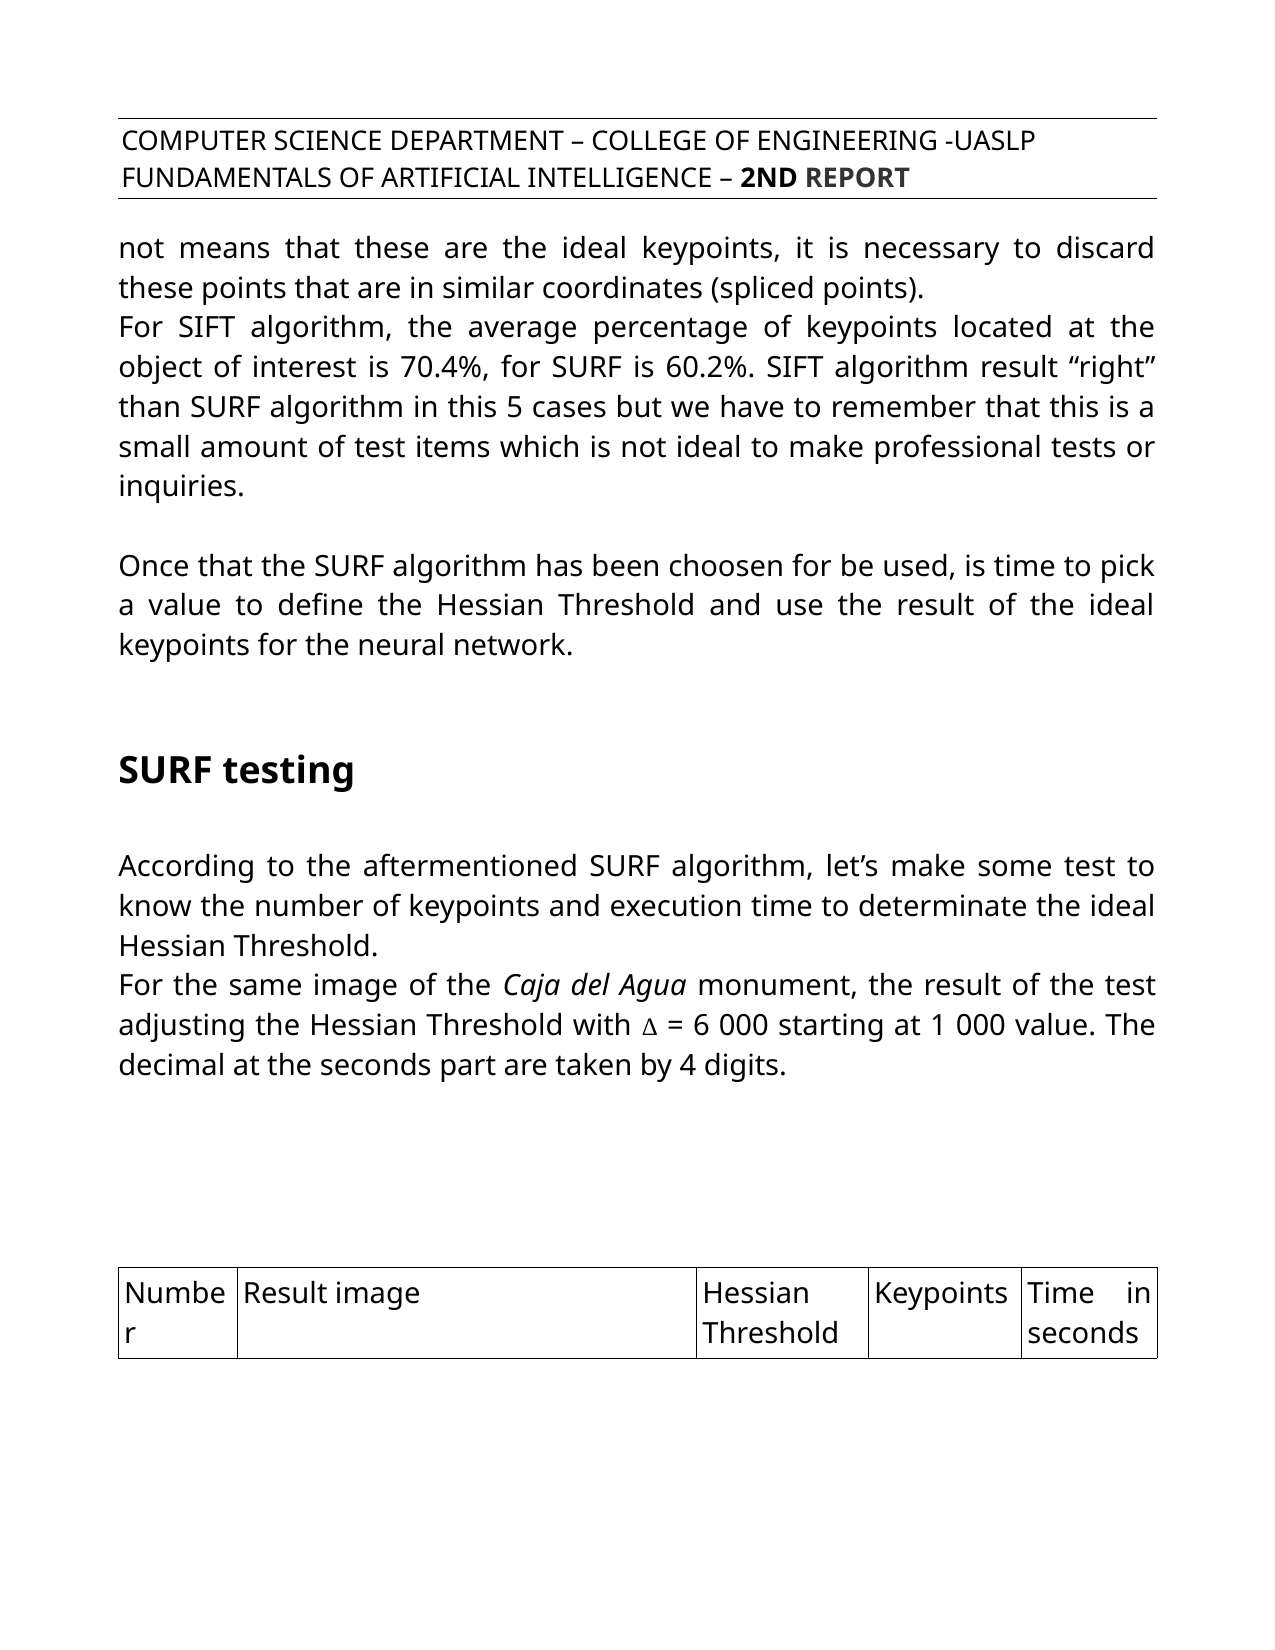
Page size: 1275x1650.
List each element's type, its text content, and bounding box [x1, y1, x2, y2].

text Once that the SURF algorithm has been choosen for be used, is time to pick a value to define the Hessian Threshold and use the result of the ideal keypoints for the neural network. [118, 545, 1157, 664]
text For SIFT algorithm, the average percentage of keypoints located at the object of interest is 70.4%, for SURF is 60.2%. SIFT algorithm result “right” than SURF algorithm in this 5 cases but we have to remember that this is a small amount of test items which is not ideal to make professional tests or inquiries. [118, 307, 1157, 505]
table_header Result image [238, 1268, 696, 1358]
text SURF testing [118, 743, 1157, 794]
text For the same image of the Caja del Agua monument, the result of the test adjusting the Hessian Threshold with Δ = 6 000 starting at 1 000 value. The decimal at the seconds part are taken by 4 digits. [118, 964, 1157, 1083]
text not means that these are the ideal keypoints, it is necessary to discard these points that are in similar coordinates (spliced points). [118, 227, 1157, 307]
text According to the aftermentioned SURF algorithm, let’s make some test to know the number of keypoints and execution time to determinate the ideal Hessian Threshold. [118, 845, 1157, 964]
table_header Number [119, 1268, 237, 1358]
table_header Hessian Threshold [697, 1268, 868, 1358]
table_header Keypoints [869, 1268, 1021, 1358]
table_header Time in seconds [1022, 1268, 1157, 1358]
